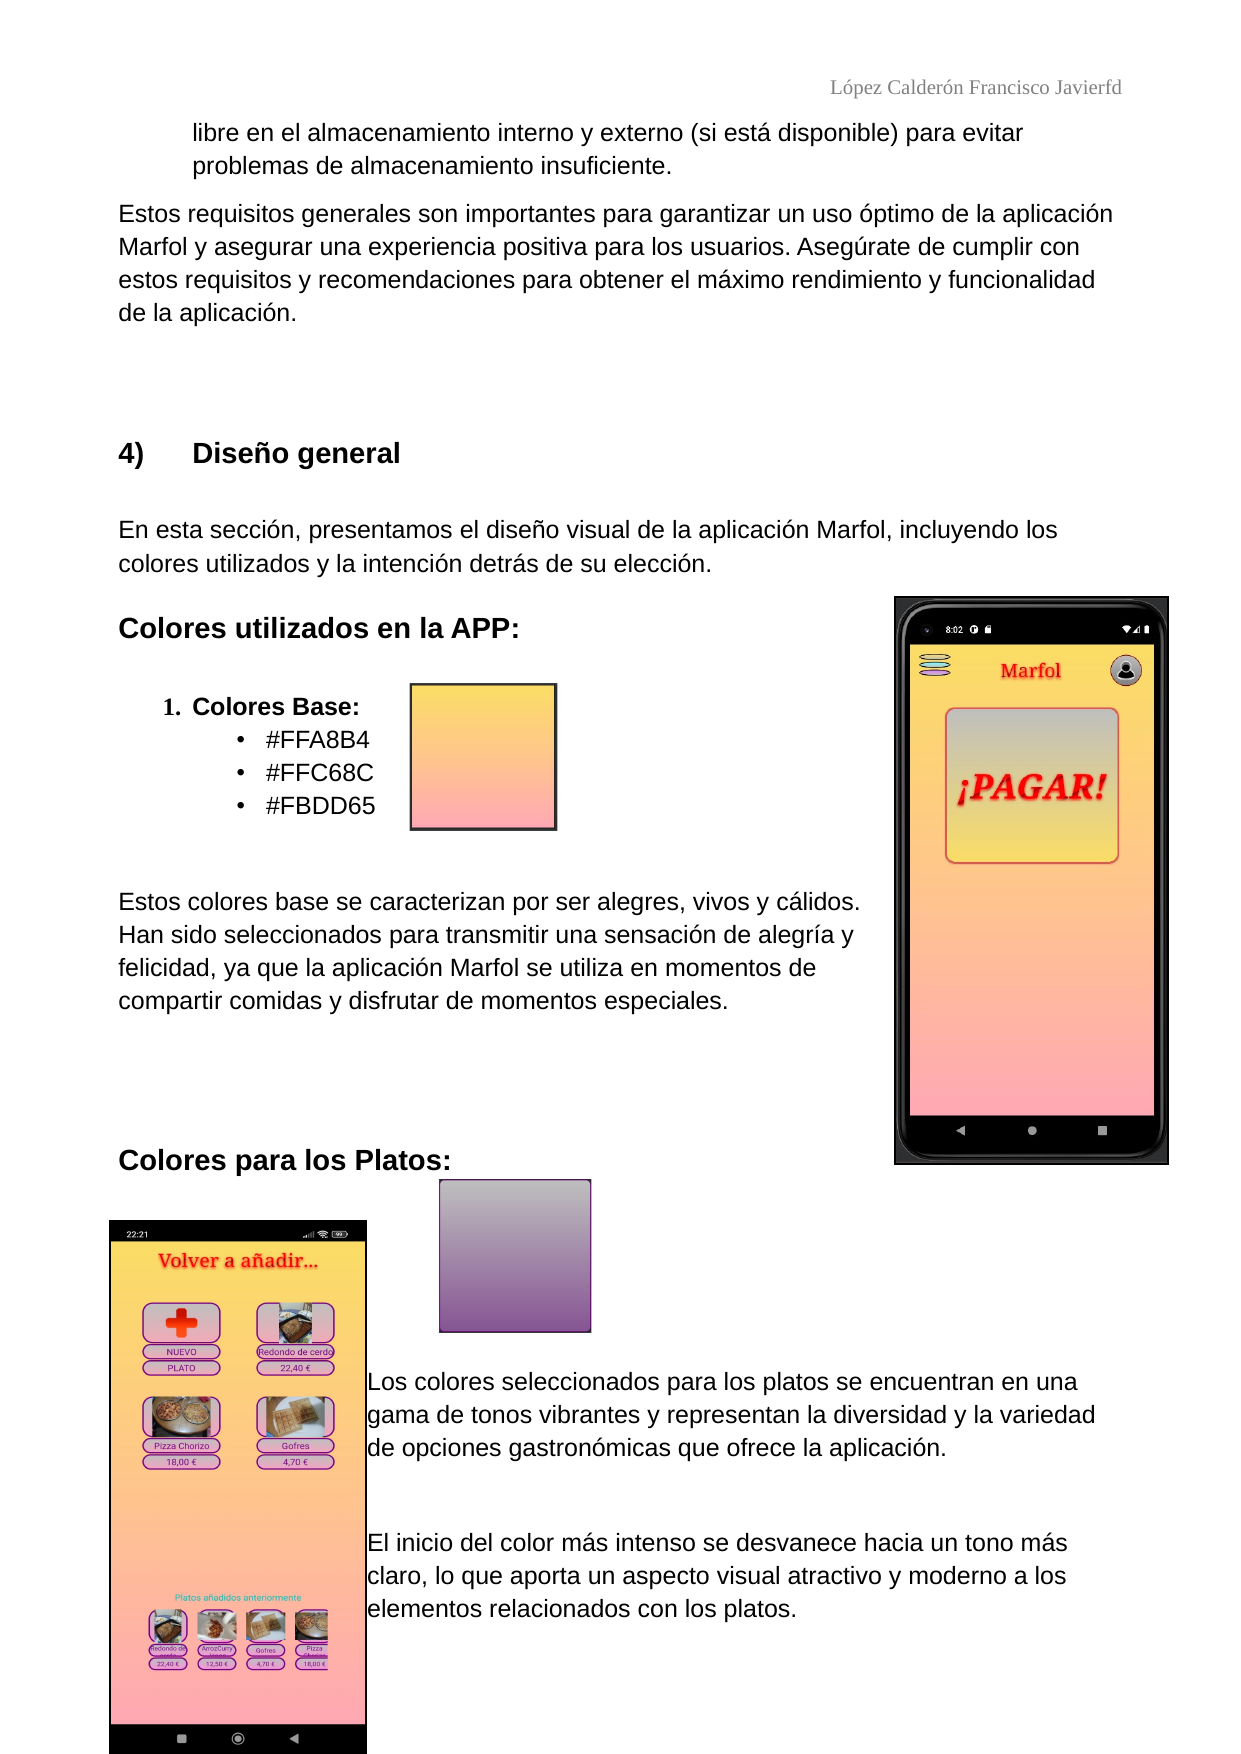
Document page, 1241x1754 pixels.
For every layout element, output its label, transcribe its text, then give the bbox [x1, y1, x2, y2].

list libre en el almacenamiento interno y externo (si está disponible) para evitar problemas de almacenamiento insuficiente. [162, 118, 1122, 180]
list Colores Base: [162, 692, 409, 721]
picture [111, 1222, 365, 1752]
text En esta sección, presentamos el diseño visual de la aplicación Marfol, incluyendo los colores utilizados y la intención detrás de su elección. [118, 516, 1122, 577]
list [558, 791, 894, 820]
list #FBDD65 [236, 791, 409, 820]
text Los colores seleccionados para los platos se encuentran en una gama de tonos vibrantes y representan la diversidad y la variedad de opciones gastronómicas que ofrece la aplicación. [367, 1367, 1122, 1462]
picture [439, 1179, 592, 1333]
subtitle Colores para los Platos: [118, 1143, 1122, 1177]
list [558, 692, 894, 721]
list [558, 758, 894, 787]
list #FFC68C [236, 758, 409, 787]
text El inicio del color más intenso se desvanece hacia un tono más claro, lo que aporta un aspecto visual atractivo y moderno a los elementos relacionados con los platos. [367, 1528, 1122, 1623]
picture [896, 598, 1167, 1163]
picture [409, 683, 558, 831]
text Estos colores base se caracterizan por ser alegres, vivos y cálidos. Han sido seleccionados para transmitir una sensación de alegría y felicidad, ya que la aplicación Marfol se utiliza en momentos de compartir comidas y disfrutar de momentos especiales. [118, 887, 894, 1014]
subtitle Colores utilizados en la APP: [118, 611, 894, 644]
subtitle Diseño general [118, 436, 1122, 470]
list #FFA8B4 [236, 725, 409, 754]
text Estos requisitos generales son importantes para garantizar un uso óptimo de la aplicación Marfol y asegurar una experiencia positiva para los usuarios. Asegúrate de cumplir con estos requisitos y recomendaciones para obtener el máximo rendimiento y funcionalidad de la aplicación. [118, 199, 1122, 327]
list [558, 725, 894, 754]
